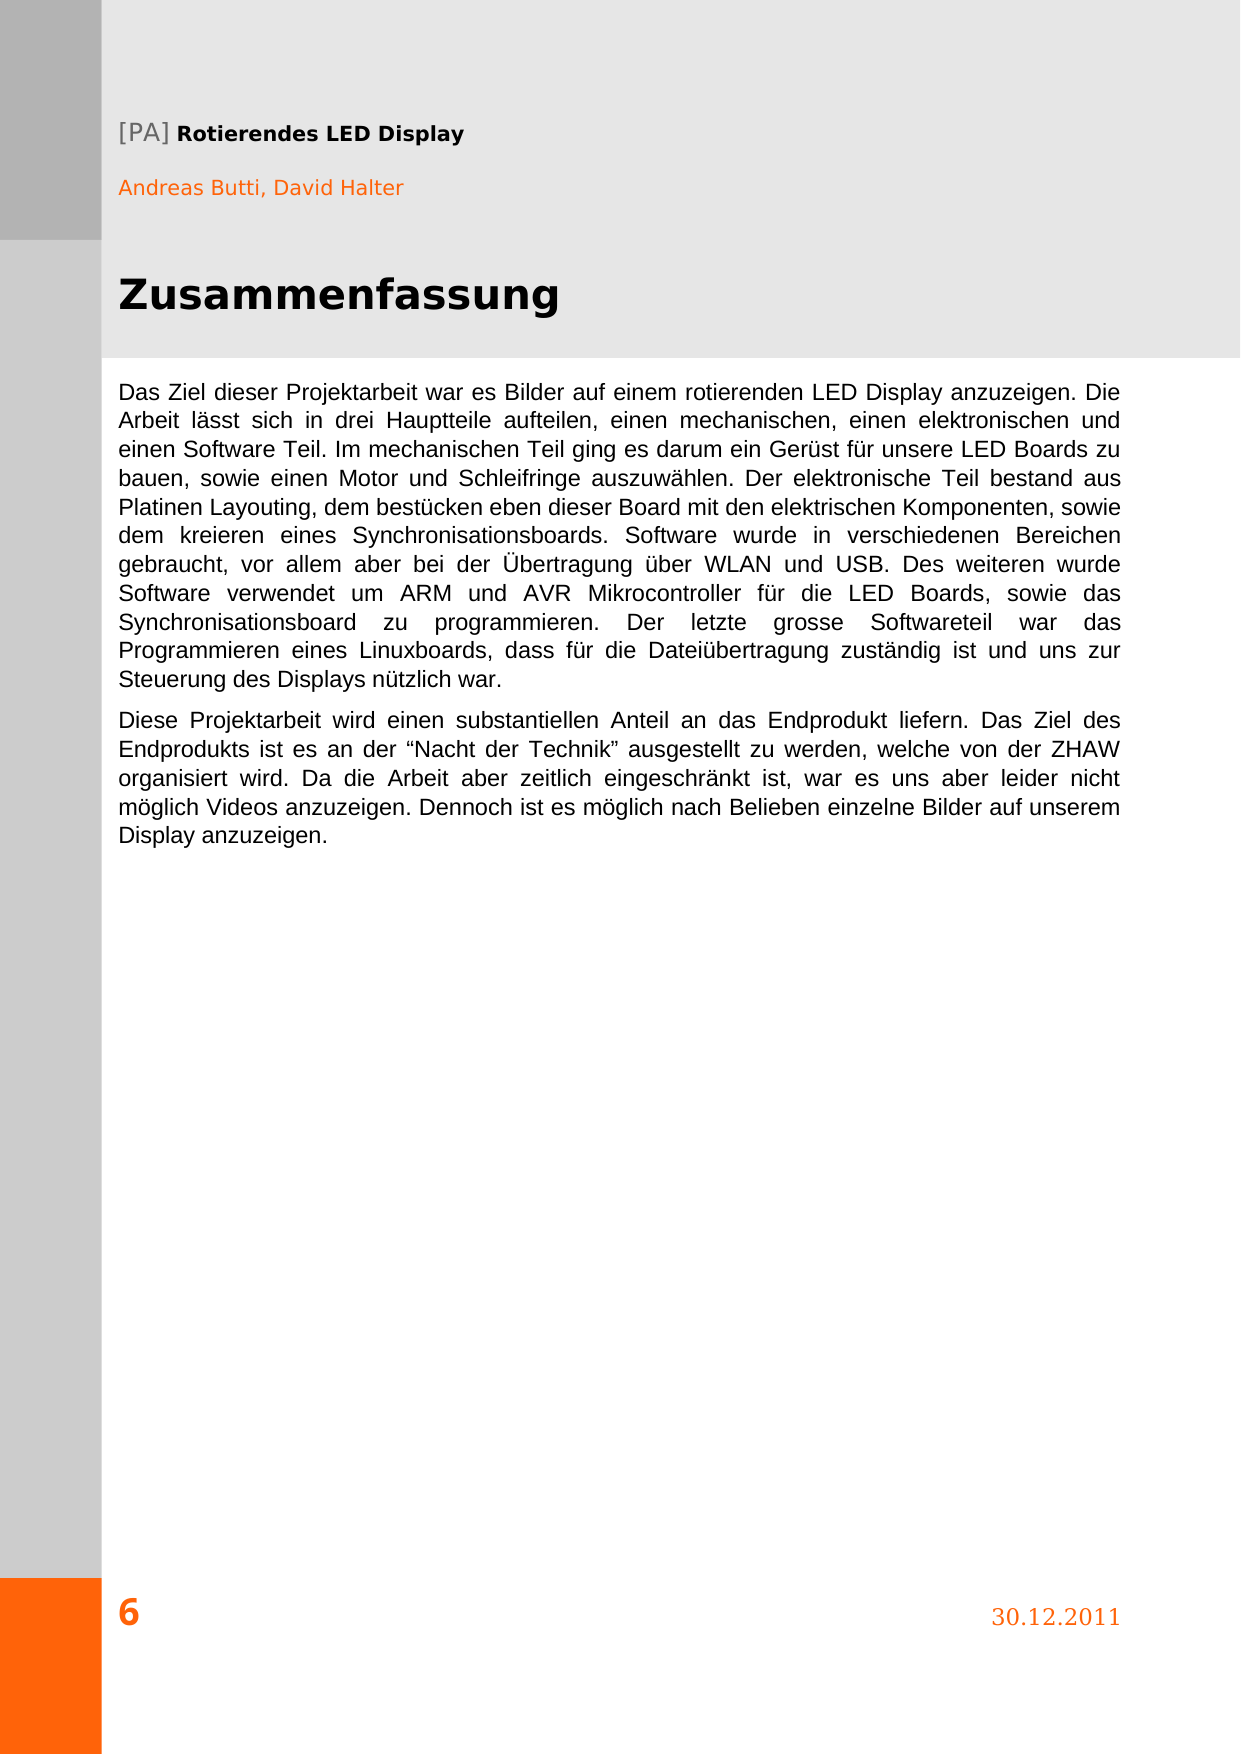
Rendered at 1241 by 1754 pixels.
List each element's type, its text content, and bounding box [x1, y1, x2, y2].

text Das Ziel dieser Projektarbeit war es Bilder auf einem rotierenden LED Display anzuzeigen. Die Arbeit lässt sich in drei Hauptteile aufteilen, einen mechanischen, einen elektronischen und einen Software Teil. Im mechanischen Teil ging es darum ein Gerüst für unsere LED Boards zu bauen, sowie einen Motor und Schleifringe auszuwählen. Der elektronische Teil bestand aus Platinen Layouting, dem bestücken eben dieser Board mit den elektrischen Komponenten, sowie dem kreieren eines Synchronisationsboards. Software wurde in verschiedenen Bereichen gebraucht, vor allem aber bei der Übertragung über WLAN und USB. Des weiteren wurde Software verwendet um ARM und AVR Mikrocontroller für die LED Boards, sowie das Synchronisationsboard zu programmieren. Der letzte grosse Softwareteil war das Programmieren eines Linuxboards, dass für die Dateiübertragung zuständig ist und uns zur Steuerung des Displays nützlich war. [118, 379, 1122, 692]
text Diese Projektarbeit wird einen substantiellen Anteil an das Endprodukt liefern. Das Ziel des Endprodukts ist es an der “Nacht der Technik” ausgestellt zu werden, welche von der ZHAW organisiert wird. Da die Arbeit aber zeitlich eingeschränkt ist, war es uns aber leider nicht möglich Videos anzuzeigen. Dennoch ist es möglich nach Belieben einzelne Bilder auf unserem Display anzuzeigen. [118, 707, 1122, 848]
